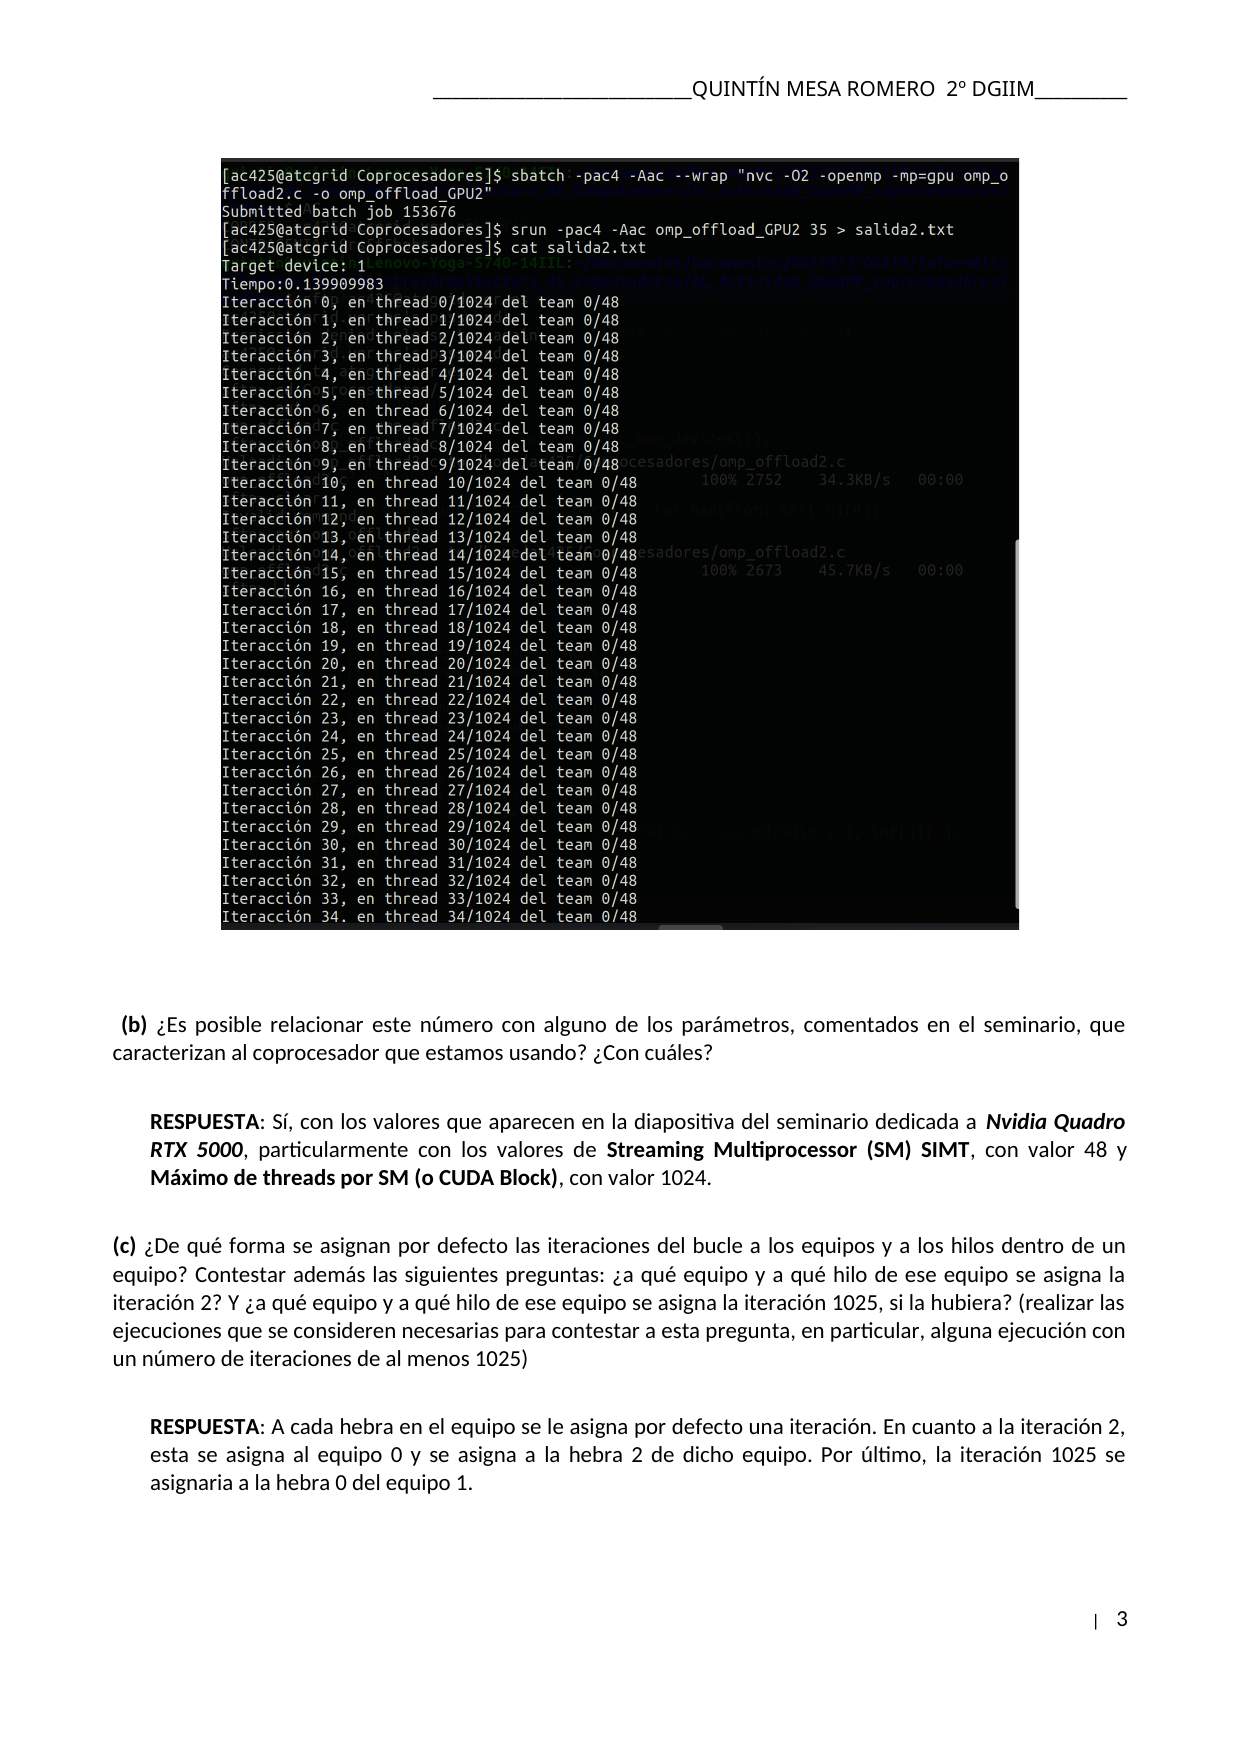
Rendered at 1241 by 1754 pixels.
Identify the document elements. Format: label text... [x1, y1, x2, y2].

picture [221, 158, 1020, 930]
list (c) ¿De qué forma se asignan por defecto las iteraciones del bucle a los equipos y a los hilos dentro de un equipo? Contestar además las siguientes preguntas: ¿a qué equipo y a qué hilo de ese equipo se asigna la iteración 2? Y ¿a qué equipo y a qué hilo de ese equipo se asigna la iteración 1025, si la hubiera? (realizar las ejecuciones que se consideren necesarias para contestar a esta pregunta, en particular, alguna ejecución con un número de iteraciones de al menos 1025) [112, 1232, 1128, 1372]
text RESPUESTA: Sí, con los valores que aparecen en la diapositiva del seminario dedicada a Nvidia Quadro RTX 5000, particularmente con los valores de Streaming Multiprocessor (SM) SIMT, con valor 48 y Máximo de threads por SM (o CUDA Block), con valor 1024. [150, 1107, 1128, 1191]
text RESPUESTA: A cada hebra en el equipo se le asigna por defecto una iteración. En cuanto a la iteración 2, esta se asigna al equipo 0 y se asigna a la hebra 2 de dicho equipo. Por último, la iteración 1025 se asignaria a la hebra 0 del equipo 1. [150, 1412, 1128, 1496]
list (b) ¿Es posible relacionar este número con alguno de los parámetros, comentados en el seminario, que caracterizan al coprocesador que estamos usando? ¿Con cuáles? [112, 1011, 1128, 1067]
